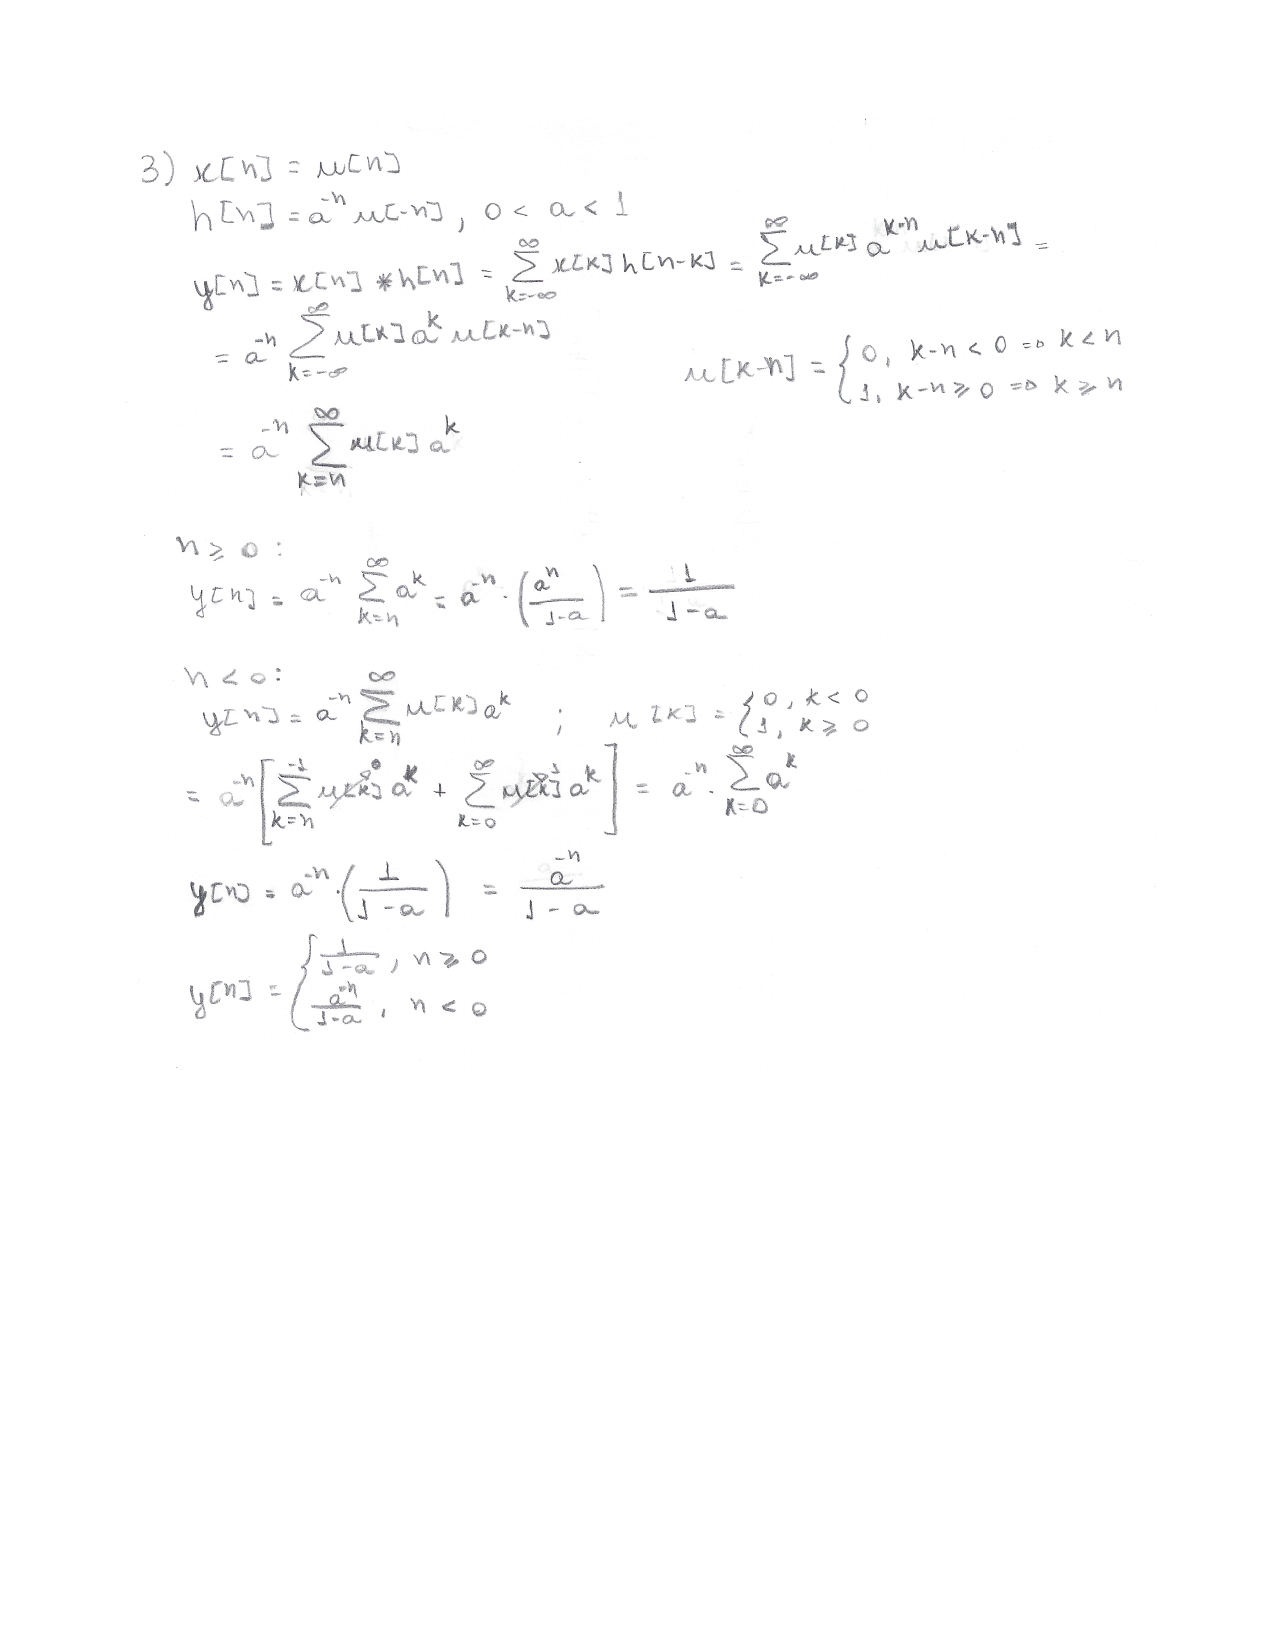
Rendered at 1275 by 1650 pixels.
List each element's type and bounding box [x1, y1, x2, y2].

picture [118, 118, 1157, 1080]
